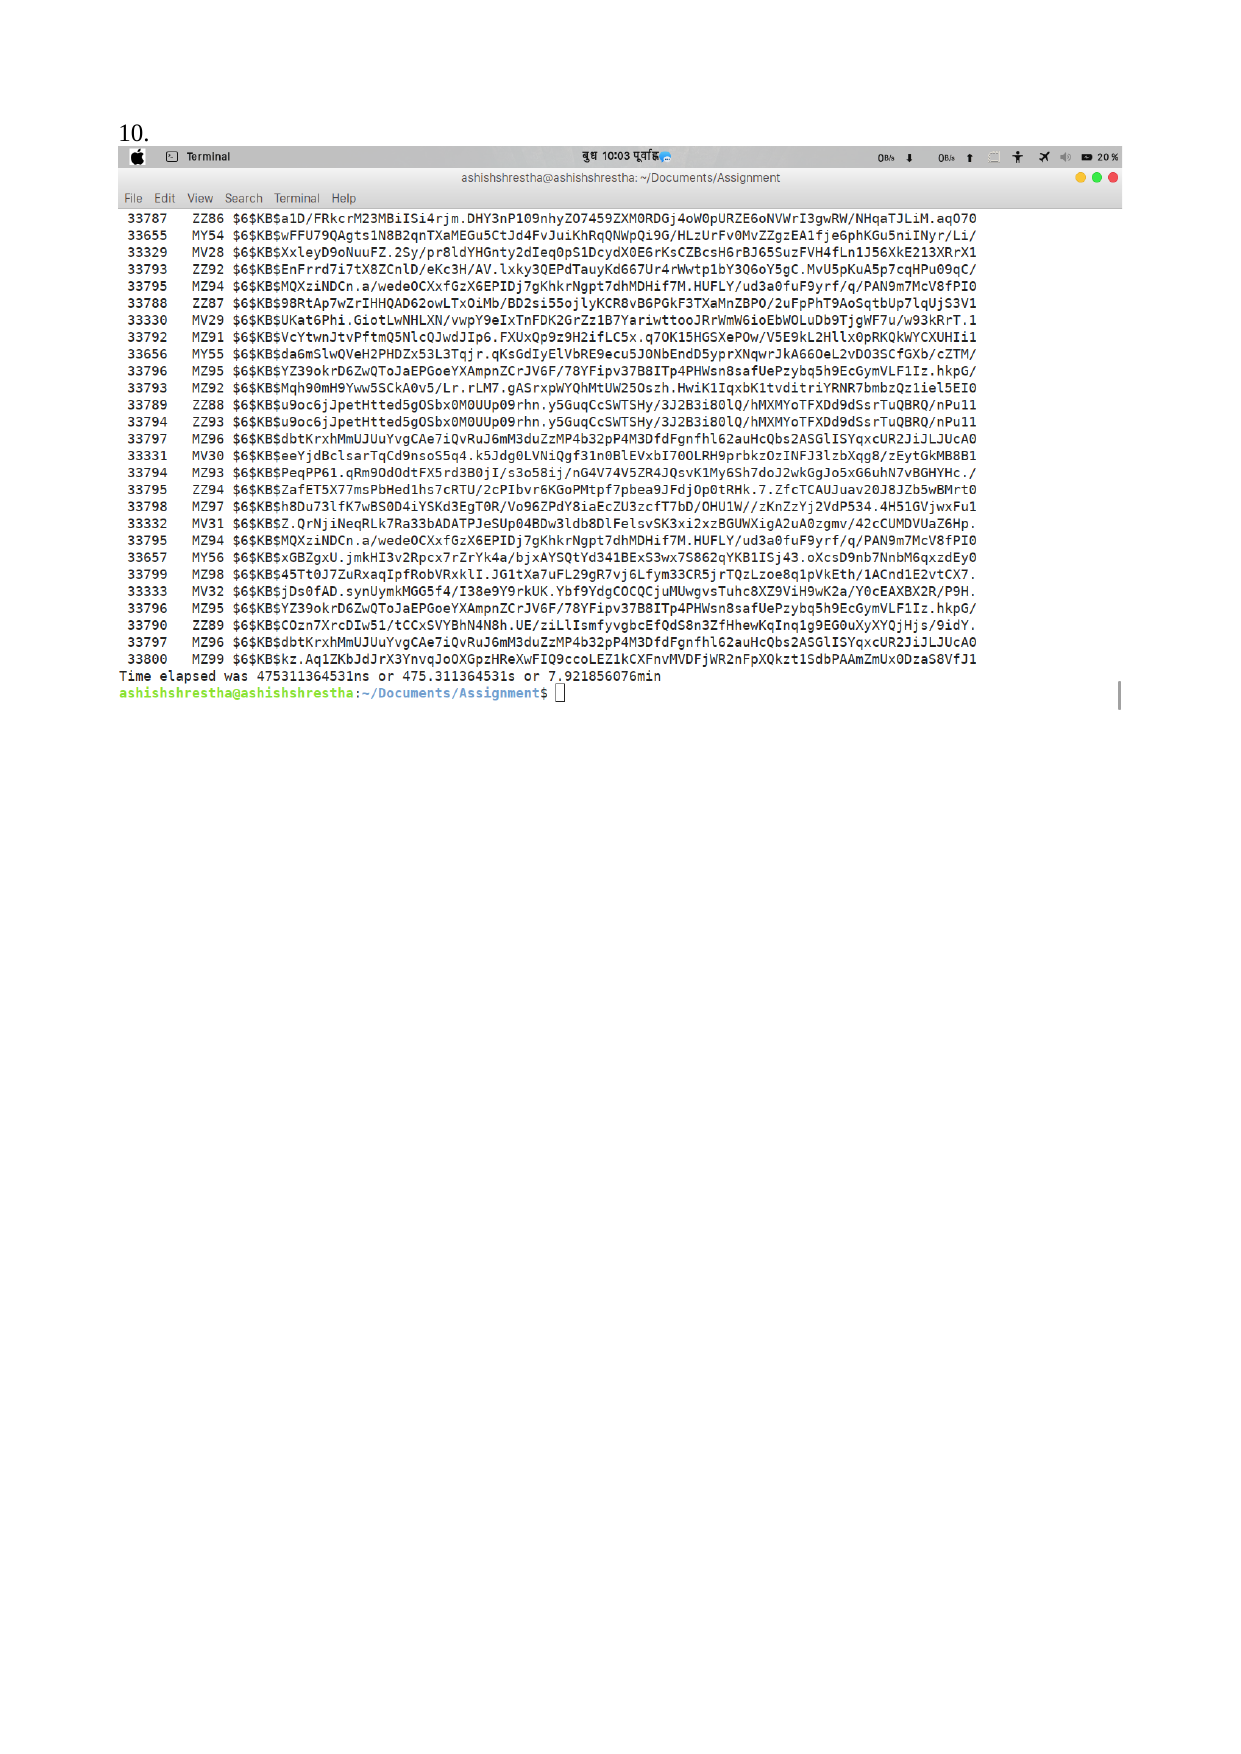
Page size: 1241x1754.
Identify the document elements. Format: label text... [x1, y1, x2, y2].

text 10. [118, 118, 1122, 146]
picture [118, 146, 1123, 712]
